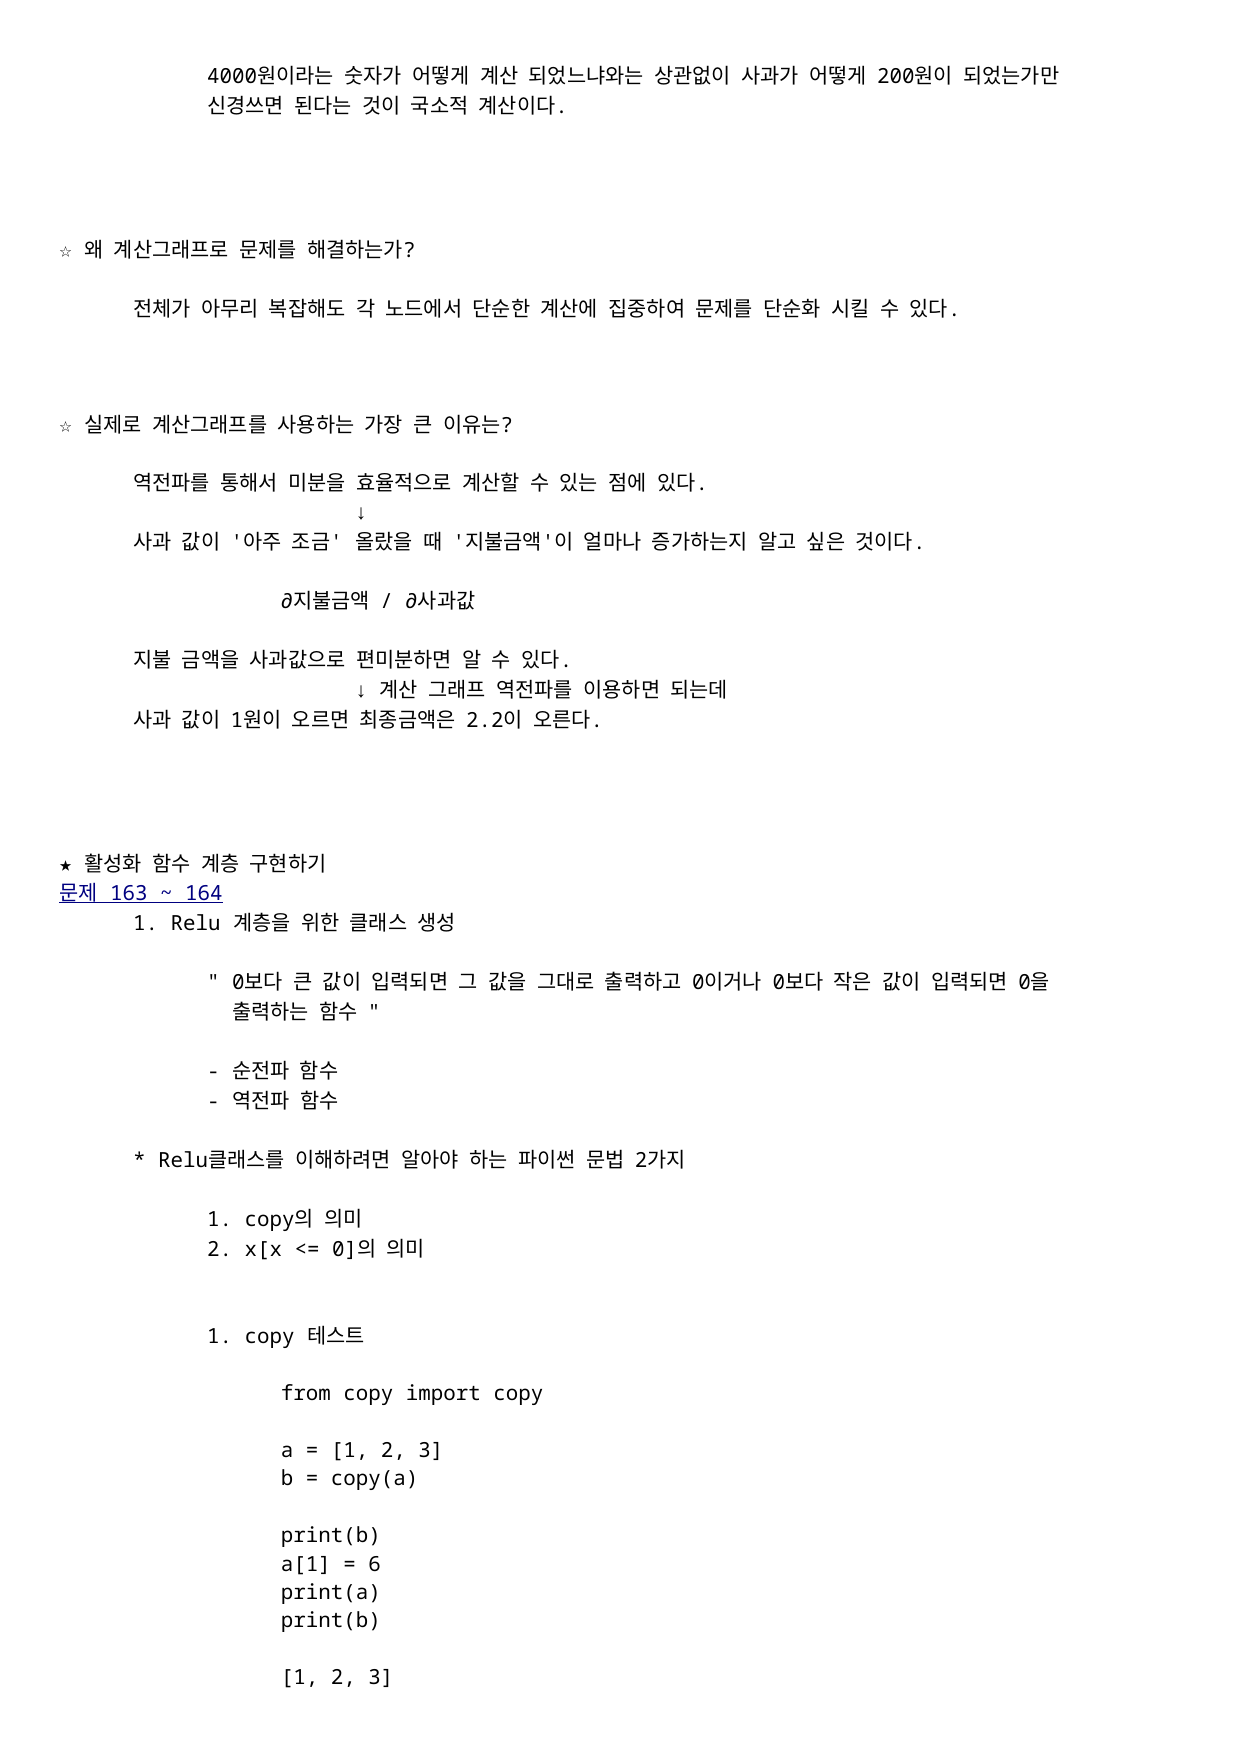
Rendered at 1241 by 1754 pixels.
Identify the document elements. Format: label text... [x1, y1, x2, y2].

text ↓ 계산 그래프 역전파를 이용하면 되는데 [59, 673, 1181, 703]
text 역전파를 통해서 미분을 효율적으로 계산할 수 있는 점에 있다. [59, 467, 1181, 497]
text 전체가 아무리 복잡해도 각 노드에서 단순한 계산에 집중하여 문제를 단순화 시킬 수 있다. [59, 292, 1181, 322]
text ∂지불금액 / ∂사과값 [59, 584, 1181, 614]
text 사과 값이 1원이 오르면 최종금액은 2.2이 오른다. [59, 703, 1181, 734]
text 2. x[x <= 0]의 의미 [59, 1232, 1181, 1262]
text - 역전파 함수 [59, 1084, 1181, 1115]
text 1. copy의 의미 [59, 1202, 1181, 1232]
text 4000원이라는 숫자가 어떻게 계산 되었느냐와는 상관없이 사과가 어떻게 200원이 되었는가만 [59, 59, 1181, 89]
text print(b) [59, 1520, 1181, 1549]
text print(b) [59, 1606, 1181, 1634]
text 1. Relu 계층을 위한 클래스 생성 [59, 906, 1181, 937]
text 사과 값이 '아주 조금' 올랐을 때 '지불금액'이 얼마나 증가하는지 알고 싶은 것이다. [59, 525, 1181, 556]
text ★ 활성화 함수 계층 구현하기 [59, 847, 1181, 878]
text 지불 금액을 사과값으로 편미분하면 알 수 있다. [59, 643, 1181, 673]
text b = copy(a) [59, 1463, 1181, 1492]
text from copy import copy [59, 1378, 1181, 1407]
text 신경쓰면 된다는 것이 국소적 계산이다. [59, 89, 1181, 120]
text [1, 2, 3] [59, 1662, 1181, 1691]
text * Relu클래스를 이해하려면 알아야 하는 파이썬 문법 2가지 [59, 1143, 1181, 1173]
text ☆ 왜 계산그래프로 문제를 해결하는가? [59, 233, 1181, 264]
text a[1] = 6 [59, 1549, 1181, 1577]
text - 순전파 함수 [59, 1054, 1181, 1084]
text 1. copy 테스트 [59, 1319, 1181, 1350]
text ↓ [59, 497, 1181, 525]
text 출력하는 함수 " [59, 995, 1181, 1026]
text " 0보다 큰 값이 입력되면 그 값을 그대로 출력하고 0이거나 0보다 작은 값이 입력되면 0을 [59, 965, 1181, 995]
text a = [1, 2, 3] [59, 1435, 1181, 1463]
text print(a) [59, 1577, 1181, 1606]
text ☆ 실제로 계산그래프를 사용하는 가장 큰 이유는? [59, 408, 1181, 438]
text 문제 163 ~ 164 [59, 878, 1181, 906]
